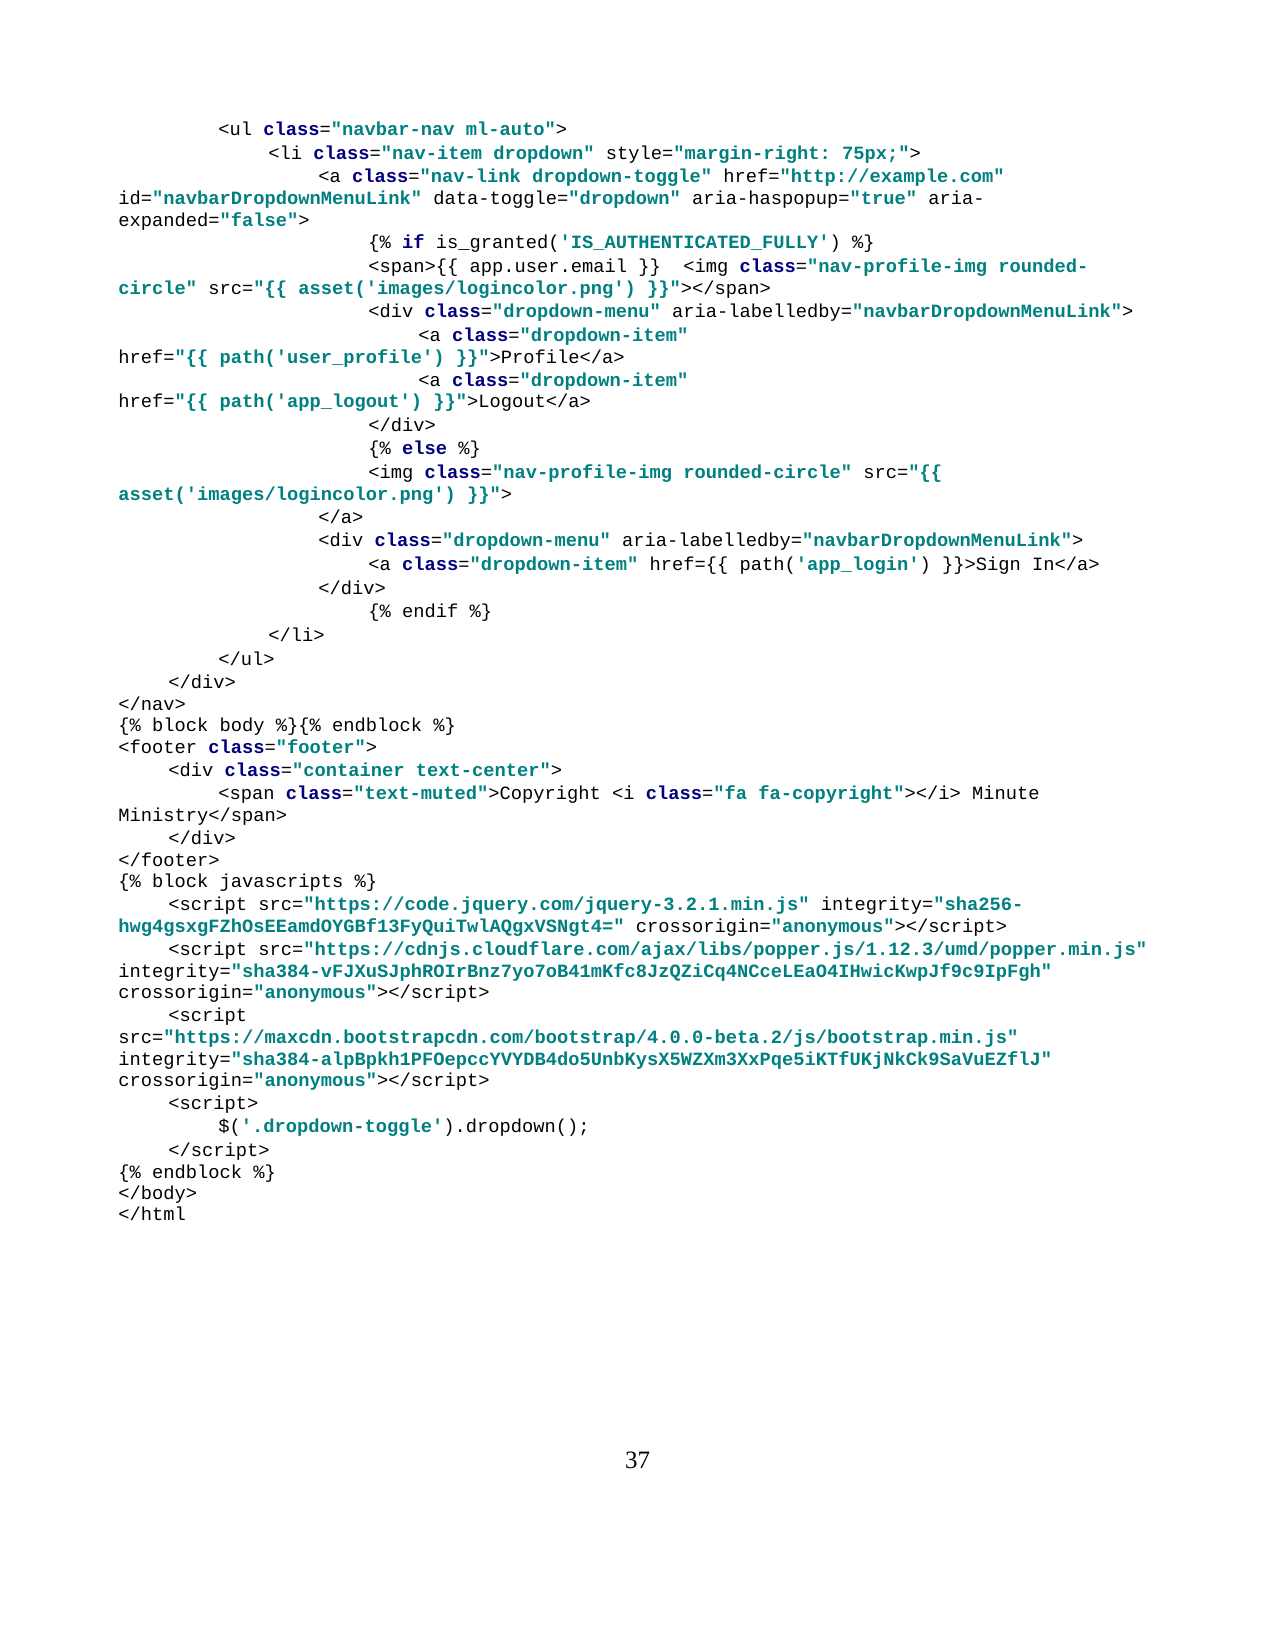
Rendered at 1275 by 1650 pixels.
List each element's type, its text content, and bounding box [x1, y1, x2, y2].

text </a> [118, 506, 1157, 529]
text {% endblock %} [118, 1163, 1157, 1184]
text <span class="text-muted">Copyright <i class="fa fa-copyright"></i> Minute Ministry</span> [118, 782, 1157, 827]
text <span>{{ app.user.email }} <img class="nav-profile-img rounded-circle" src="{{ asset('images/logincolor.png') }}"></span> [118, 255, 1157, 300]
text <li class="nav-item dropdown" style="margin-right: 75px;"> [118, 142, 1157, 165]
text <a class="dropdown-item" href={{ path('app_login') }}>Sign In</a> [118, 553, 1157, 577]
text <img class="nav-profile-img rounded-circle" src="{{ asset('images/logincolor.png') }}"> [118, 461, 1157, 506]
text <script src="https://maxcdn.bootstrapcdn.com/bootstrap/4.0.0-beta.2/js/bootstrap.min.js" integrity="sha384-alpBpkh1PFOepccYVYDB4do5UnbKysX5WZXm3XxPqe5iKTfUKjNkCk9SaVuEZflJ" crossorigin="anonymous"></script> [118, 1004, 1157, 1092]
text {% endif %} [118, 600, 1157, 624]
text </div> [118, 413, 1157, 437]
text {% else %} [118, 437, 1157, 461]
text </li> [118, 624, 1157, 648]
text <script> [118, 1092, 1157, 1115]
text <footer class="footer"> [118, 737, 1157, 759]
text {% block body %}{% endblock %} [118, 716, 1157, 737]
text {% if is_granted('IS_AUTHENTICATED_FULLY') %} [118, 232, 1157, 255]
text <script src="https://cdnjs.cloudflare.com/ajax/libs/popper.js/1.12.3/umd/popper.min.js" integrity="sha384-vFJXuSJphROIrBnz7yo7oB41mKfc8JzQZiCq4NCceLEaO4IHwicKwpJf9c9IpFgh" crossorigin="anonymous"></script> [118, 938, 1157, 1004]
text <a class="dropdown-item" href="{{ path('user_profile') }}">Profile</a> [118, 324, 1157, 369]
text </script> [118, 1139, 1157, 1163]
text </div> [118, 827, 1157, 851]
text <script src="https://code.jquery.com/jquery-3.2.1.min.js" integrity="sha256-hwg4gsxgFZhOsEEamdOYGBf13FyQuiTwlAQgxVSNgt4=" crossorigin="anonymous"></script> [118, 893, 1157, 938]
text </body> [118, 1184, 1157, 1205]
text </html [118, 1205, 1157, 1226]
text </footer> [118, 851, 1157, 872]
text <a class="nav-link dropdown-toggle" href="http://example.com" id="navbarDropdownMenuLink" data-toggle="dropdown" aria-haspopup="true" aria-expanded="false"> [118, 165, 1157, 232]
text </div> [118, 577, 1157, 600]
text <ul class="navbar-nav ml-auto"> [118, 118, 1157, 142]
text <a class="dropdown-item" href="{{ path('app_logout') }}">Logout</a> [118, 369, 1157, 413]
text <div class="container text-center"> [118, 759, 1157, 782]
text <div class="dropdown-menu" aria-labelledby="navbarDropdownMenuLink"> [118, 300, 1157, 324]
text </ul> [118, 648, 1157, 671]
text $('.dropdown-toggle').dropdown(); [118, 1115, 1157, 1139]
text <div class="dropdown-menu" aria-labelledby="navbarDropdownMenuLink"> [118, 529, 1157, 553]
text </div> [118, 671, 1157, 695]
text </nav> [118, 695, 1157, 716]
text {% block javascripts %} [118, 872, 1157, 893]
